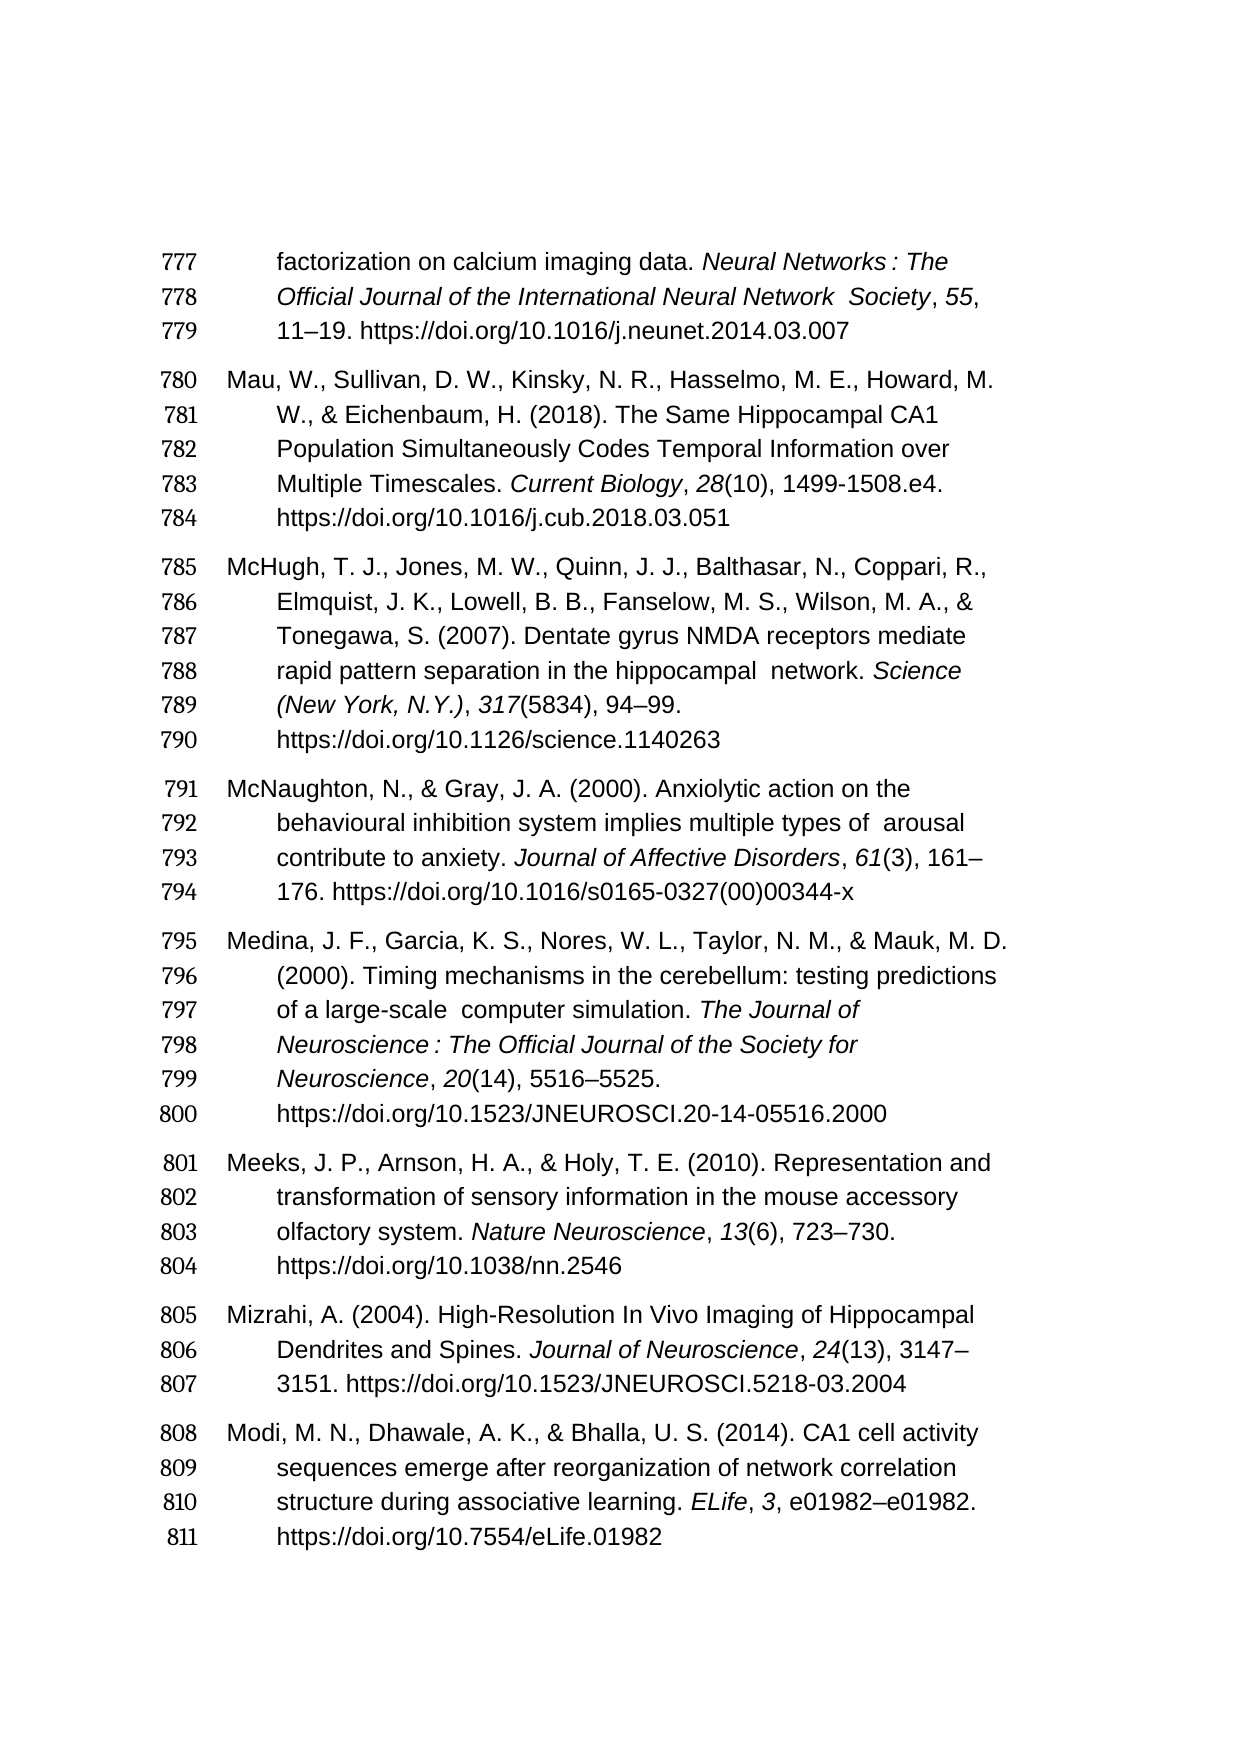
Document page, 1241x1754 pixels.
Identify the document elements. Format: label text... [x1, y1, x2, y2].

text factorization on calcium imaging data. Neural Networks : The Official Journal of the International Neural Network Society, 55, 11–19. https://doi.org/10.1016/j.neunet.2014.03.007 [226, 247, 1014, 345]
text Medina, J. F., Garcia, K. S., Nores, W. L., Taylor, N. M., & Mauk, M. D. (2000). Timing mechanisms in the cerebellum: testing predictions of a large-scale computer simulation. The Journal of Neuroscience : The Official Journal of the Society for Neuroscience, 20(14), 5516–5525. https://doi.org/10.1523/JNEUROSCI.20-14-05516.2000 [226, 926, 1014, 1127]
text Modi, M. N., Dhawale, A. K., & Bhalla, U. S. (2014). CA1 cell activity sequences emerge after reorganization of network correlation structure during associative learning. ELife, 3, e01982–e01982. https://doi.org/10.7554/eLife.01982 [226, 1418, 1014, 1550]
text McHugh, T. J., Jones, M. W., Quinn, J. J., Balthasar, N., Coppari, R., Elmquist, J. K., Lowell, B. B., Fanselow, M. S., Wilson, M. A., & Tonegawa, S. (2007). Dentate gyrus NMDA receptors mediate rapid pattern separation in the hippocampal network. Science (New York, N.Y.), 317(5834), 94–99. https://doi.org/10.1126/science.1140263 [226, 552, 1014, 753]
text Mau, W., Sullivan, D. W., Kinsky, N. R., Hasselmo, M. E., Howard, M. W., & Eichenbaum, H. (2018). The Same Hippocampal CA1 Population Simultaneously Codes Temporal Information over Multiple Timescales. Current Biology, 28(10), 1499-1508.e4. https://doi.org/10.1016/j.cub.2018.03.051 [226, 365, 1014, 532]
text Mizrahi, A. (2004). High-Resolution In Vivo Imaging of Hippocampal Dendrites and Spines. Journal of Neuroscience, 24(13), 3147–3151. https://doi.org/10.1523/JNEUROSCI.5218-03.2004 [226, 1300, 1014, 1398]
text McNaughton, N., & Gray, J. A. (2000). Anxiolytic action on the behavioural inhibition system implies multiple types of arousal contribute to anxiety. Journal of Affective Disorders, 61(3), 161–176. https://doi.org/10.1016/s0165-0327(00)00344-x [226, 774, 1014, 906]
text Meeks, J. P., Arnson, H. A., & Holy, T. E. (2010). Representation and transformation of sensory information in the mouse accessory olfactory system. Nature Neuroscience, 13(6), 723–730. https://doi.org/10.1038/nn.2546 [226, 1148, 1014, 1280]
